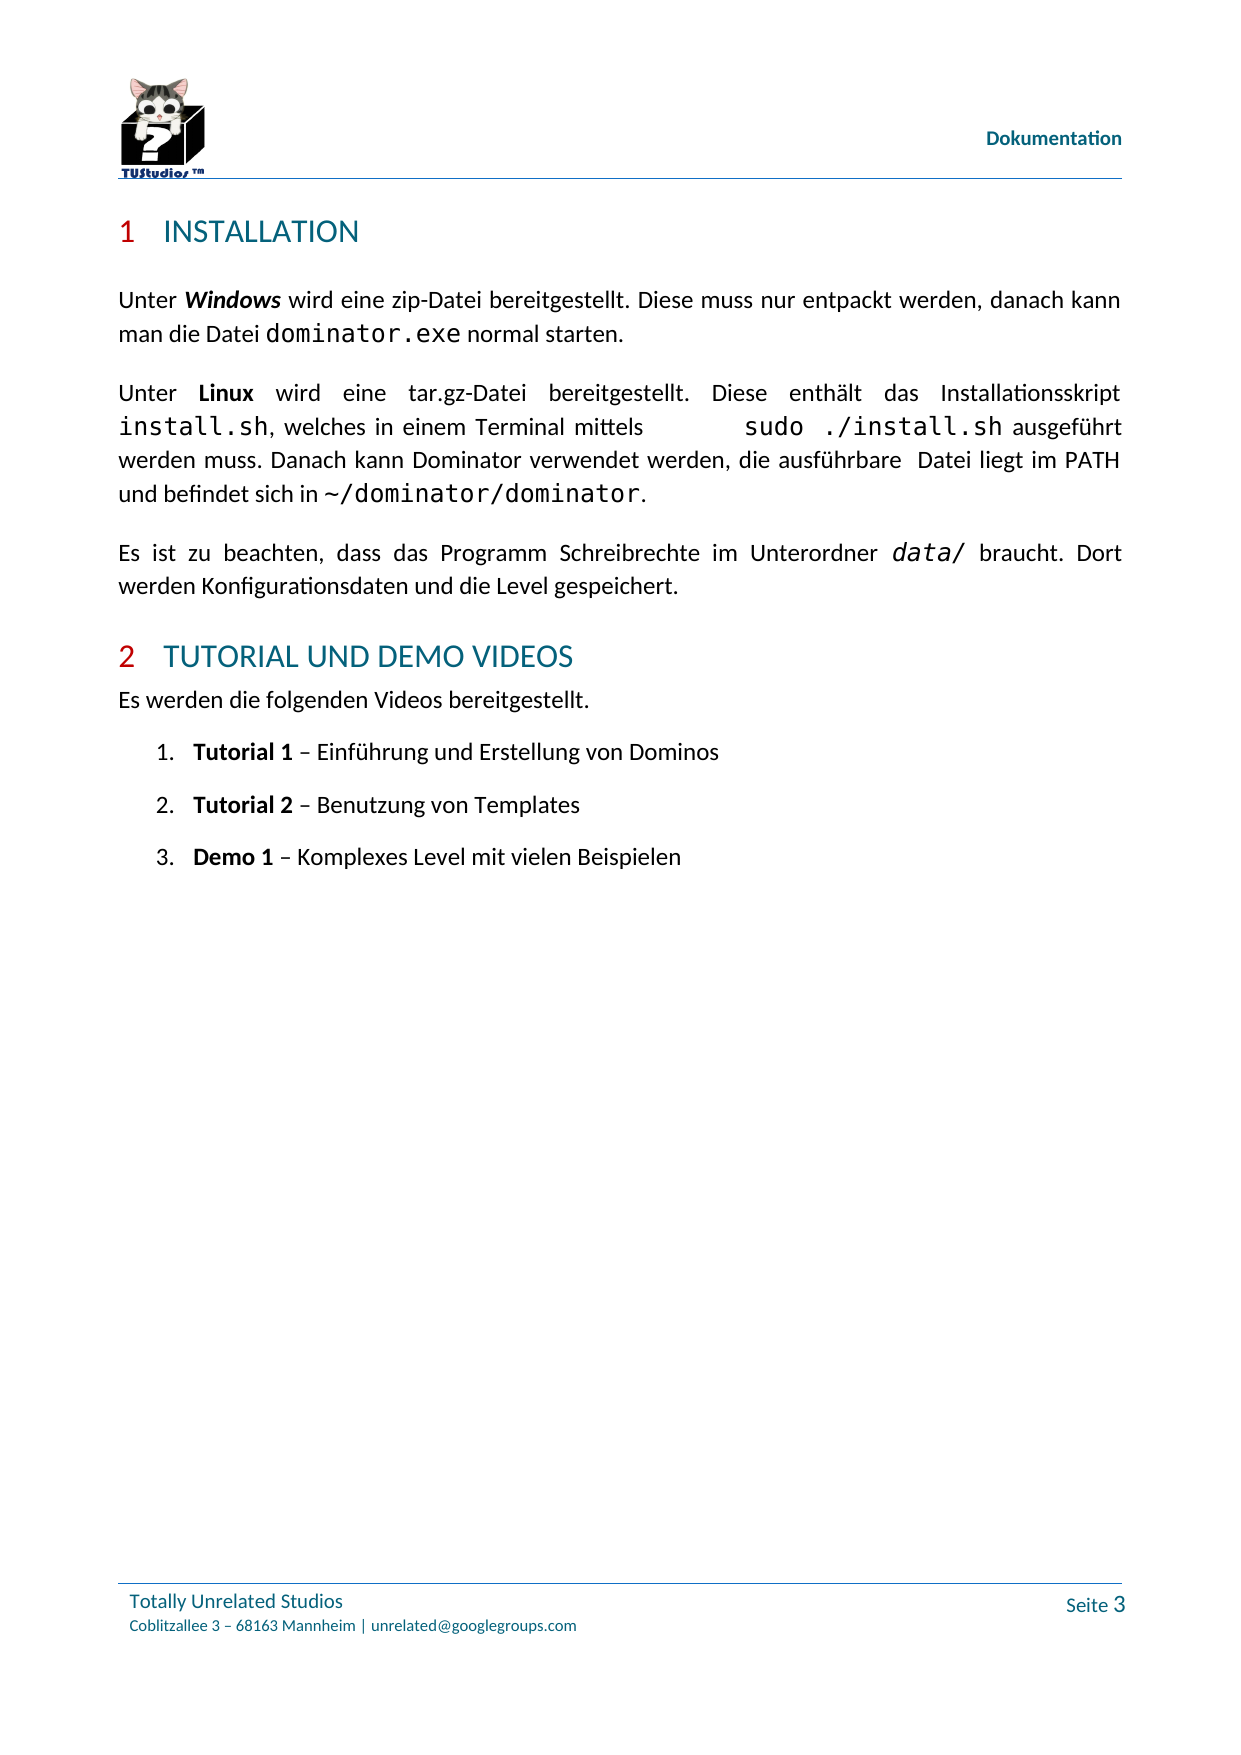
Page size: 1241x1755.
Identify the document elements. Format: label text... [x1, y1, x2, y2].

subtitle Unter Windows wird eine zip-Datei bereitgestellt. Diese muss nur entpackt werden, danach kann man die Datei dominator.exe normal starten. [118, 284, 1122, 348]
text Es werden die folgenden Videos bereitgestellt. [118, 684, 1122, 715]
picture [118, 73, 207, 179]
list Demo 1 – Komplexes Level mit vielen Beispielen [156, 841, 1122, 872]
picture [245, 1620, 252, 1630]
subtitle Unter Linux wird eine tar.gz-Datei bereitgestellt. Diese enthält das Installationsskript install.sh, welches in einem Terminal mittels sudo ./install.sh ausgeführt werden muss. Danach kann Dominator verwendet werden, die ausführbare Datei liegt im PATH und befindet sich in ~/dominator/dominator. [118, 377, 1122, 508]
subtitle Installation [118, 210, 1122, 251]
subtitle Es ist zu beachten, dass das Programm Schreibrechte im Unterordner data/ braucht. Dort werden Konfigurationsdaten und die Level gespeichert. [118, 537, 1122, 601]
picture [439, 1620, 450, 1633]
list Tutorial 2 – Benutzung von Templates [156, 789, 1122, 819]
picture [282, 1620, 286, 1631]
list Tutorial 1 – Einführung und Erstellung von Dominos [156, 736, 1122, 767]
subtitle Tutorial und Demo Videos [118, 635, 1122, 676]
